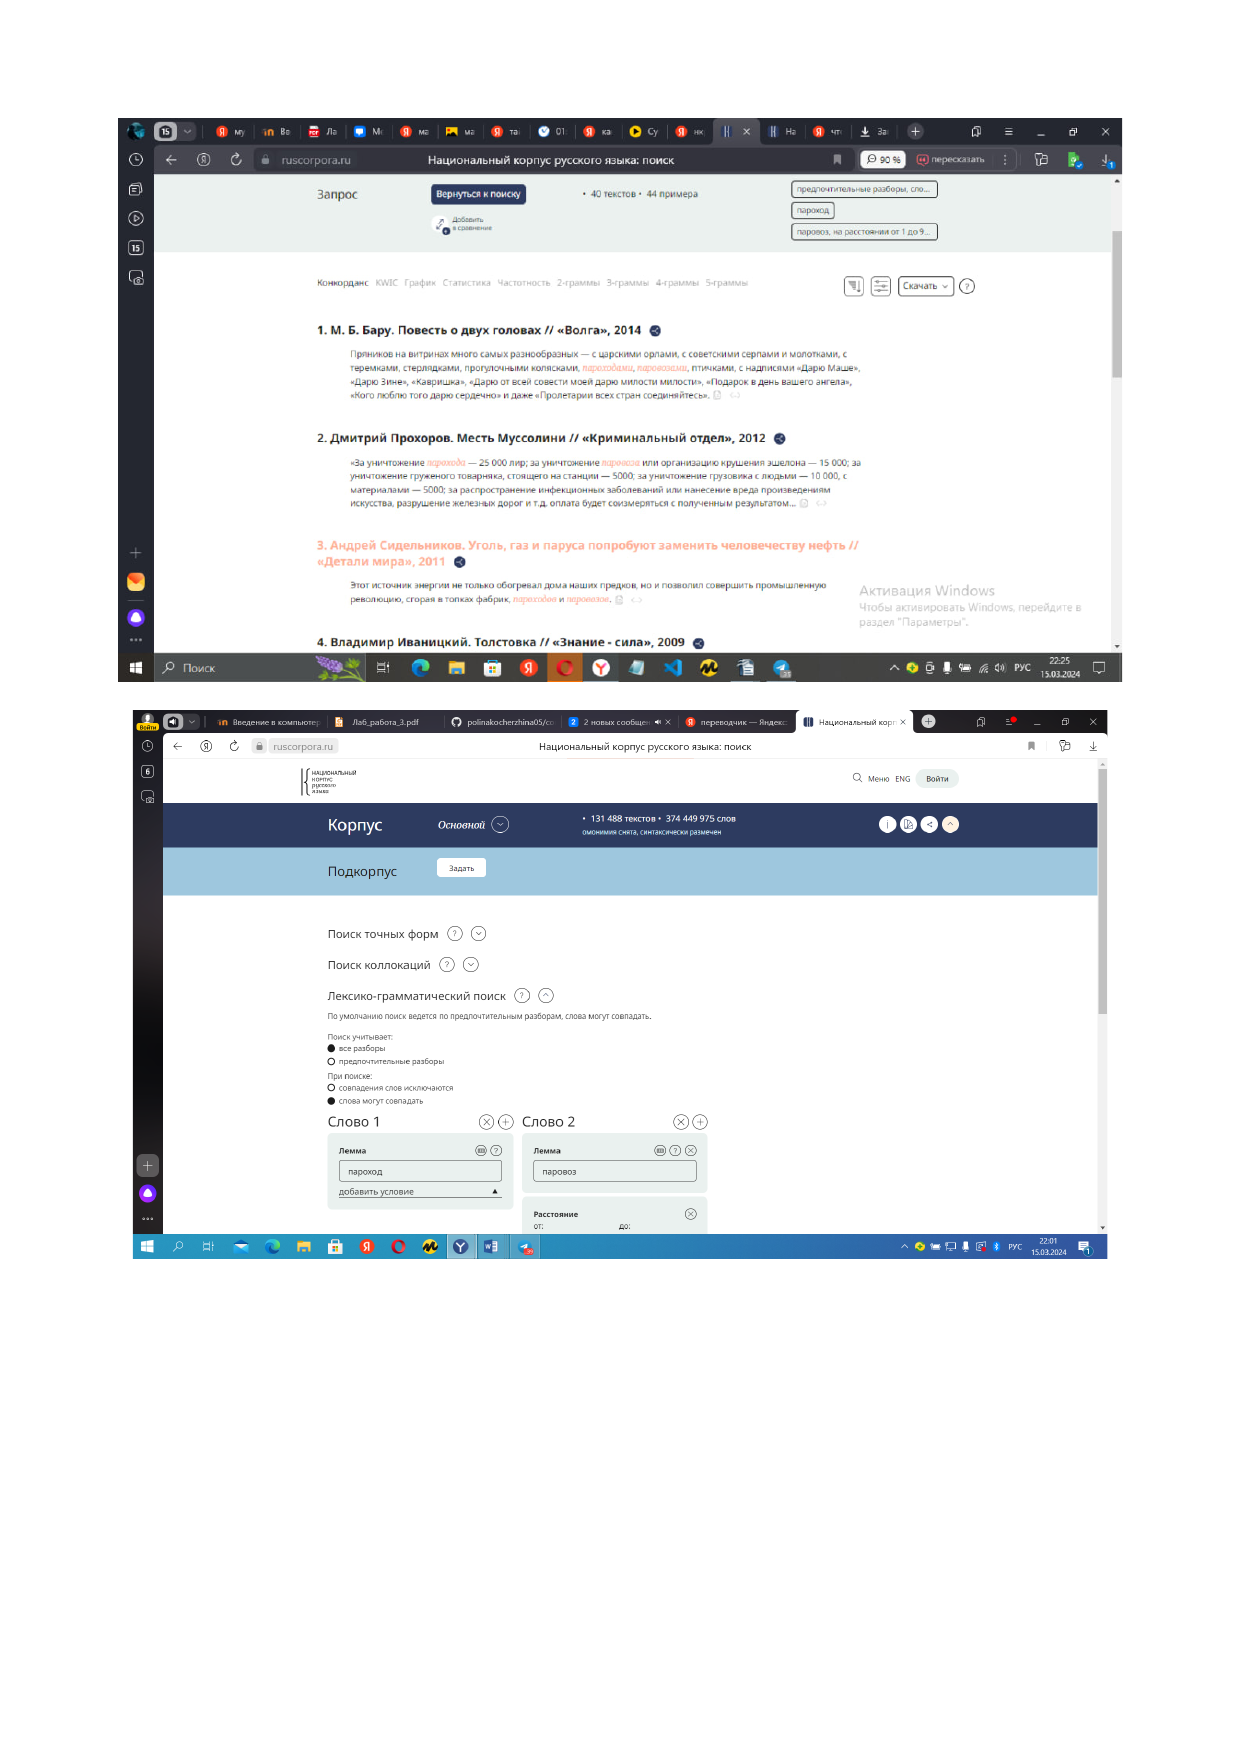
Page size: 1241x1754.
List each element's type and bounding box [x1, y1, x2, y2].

picture [118, 118, 1123, 682]
picture [132, 710, 1108, 1259]
